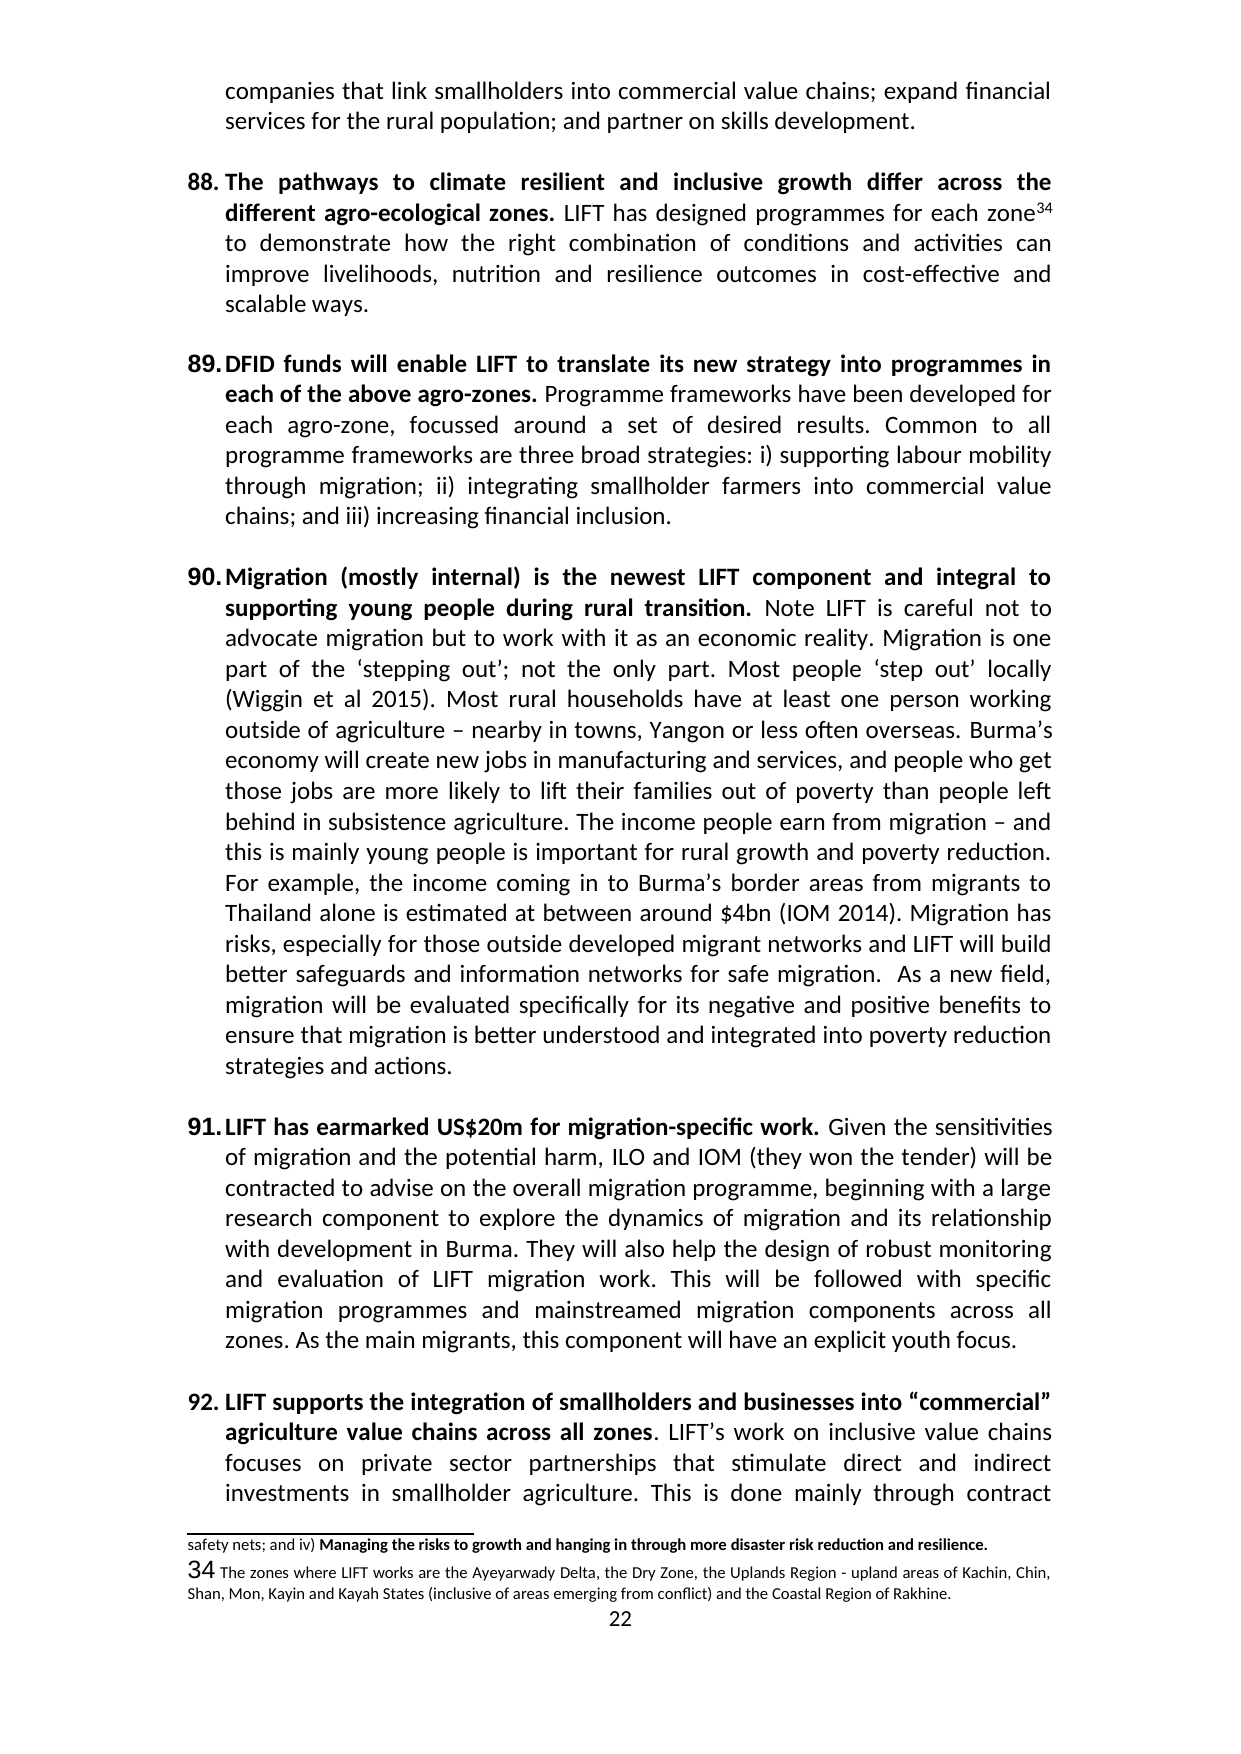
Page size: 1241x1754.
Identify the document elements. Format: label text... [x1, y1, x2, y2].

list Migration (mostly internal) is the newest LIFT component and integral to supporting young people during rural transition. Note LIFT is careful not to advocate migration but to work with it as an economic reality. Migration is one part of the ‘stepping out’; not the only part. Most people ‘step out’ locally (Wiggin et al 2015). Most rural households have at least one person working outside of agriculture – nearby in towns, Yangon or less often overseas. Burma’s economy will create new jobs in manufacturing and services, and people who get those jobs are more likely to lift their families out of poverty than people left behind in subsistence agriculture. The income people earn from migration – and this is mainly young people is important for rural growth and poverty reduction. For example, the income coming in to Burma’s border areas from migrants to Thailand alone is estimated at between around $4bn (IOM 2014). Migration has risks, especially for those outside developed migrant networks and LIFT will build better safeguards and information networks for safe migration. As a new field, migration will be evaluated specifically for its negative and positive benefits to ensure that migration is better understood and integrated into poverty reduction strategies and actions. [187, 562, 1053, 1080]
list LIFT has earmarked US$20m for migration-specific work. Given the sensitivities of migration and the potential harm, ILO and IOM (they won the tender) will be contracted to advise on the overall migration programme, beginning with a large research component to explore the dynamics of migration and its relationship with development in Burma. They will also help the design of robust monitoring and evaluation of LIFT migration work. This will be followed with specific migration programmes and mainstreamed migration components across all zones. As the main migrants, this component will have an explicit youth focus. [187, 1111, 1053, 1355]
list safety nets; and iv) Managing the risks to growth and hanging in through more disaster risk reduction and resilience. [187, 1534, 1053, 1555]
list The pathways to climate resilient and inclusive growth differ across the different agro-ecological zones. LIFT has designed programmes for each zone to demonstrate how the right combination of conditions and activities can improve livelihoods, nutrition and resilience outcomes in cost-effective and scalable ways. [187, 167, 1053, 319]
list The zones where LIFT works are the Ayeyarwady Delta, the Dry Zone, the Uplands Region - upland areas of Kachin, Chin, Shan, Mon, Kayin and Kayah States (inclusive of areas emerging from conflict) and the Coastal Region of Rakhine. [187, 1555, 1053, 1604]
list LIFT supports the integration of smallholders and businesses into “commercial” agriculture value chains across all zones. LIFT’s work on inclusive value chains focuses on private sector partnerships that stimulate direct and indirect investments in smallholder agriculture. This is done mainly through contract [187, 1386, 1053, 1508]
list companies that link smallholders into commercial value chains; expand financial services for the rural population; and partner on skills development. [187, 75, 1053, 136]
list DFID funds will enable LIFT to translate its new strategy into programmes in each of the above agro-zones. Programme frameworks have been developed for each agro-zone, focussed around a set of desired results. Common to all programme frameworks are three broad strategies: i) supporting labour mobility through migration; ii) integrating smallholder farmers into commercial value chains; and iii) increasing financial inclusion. [187, 348, 1053, 531]
